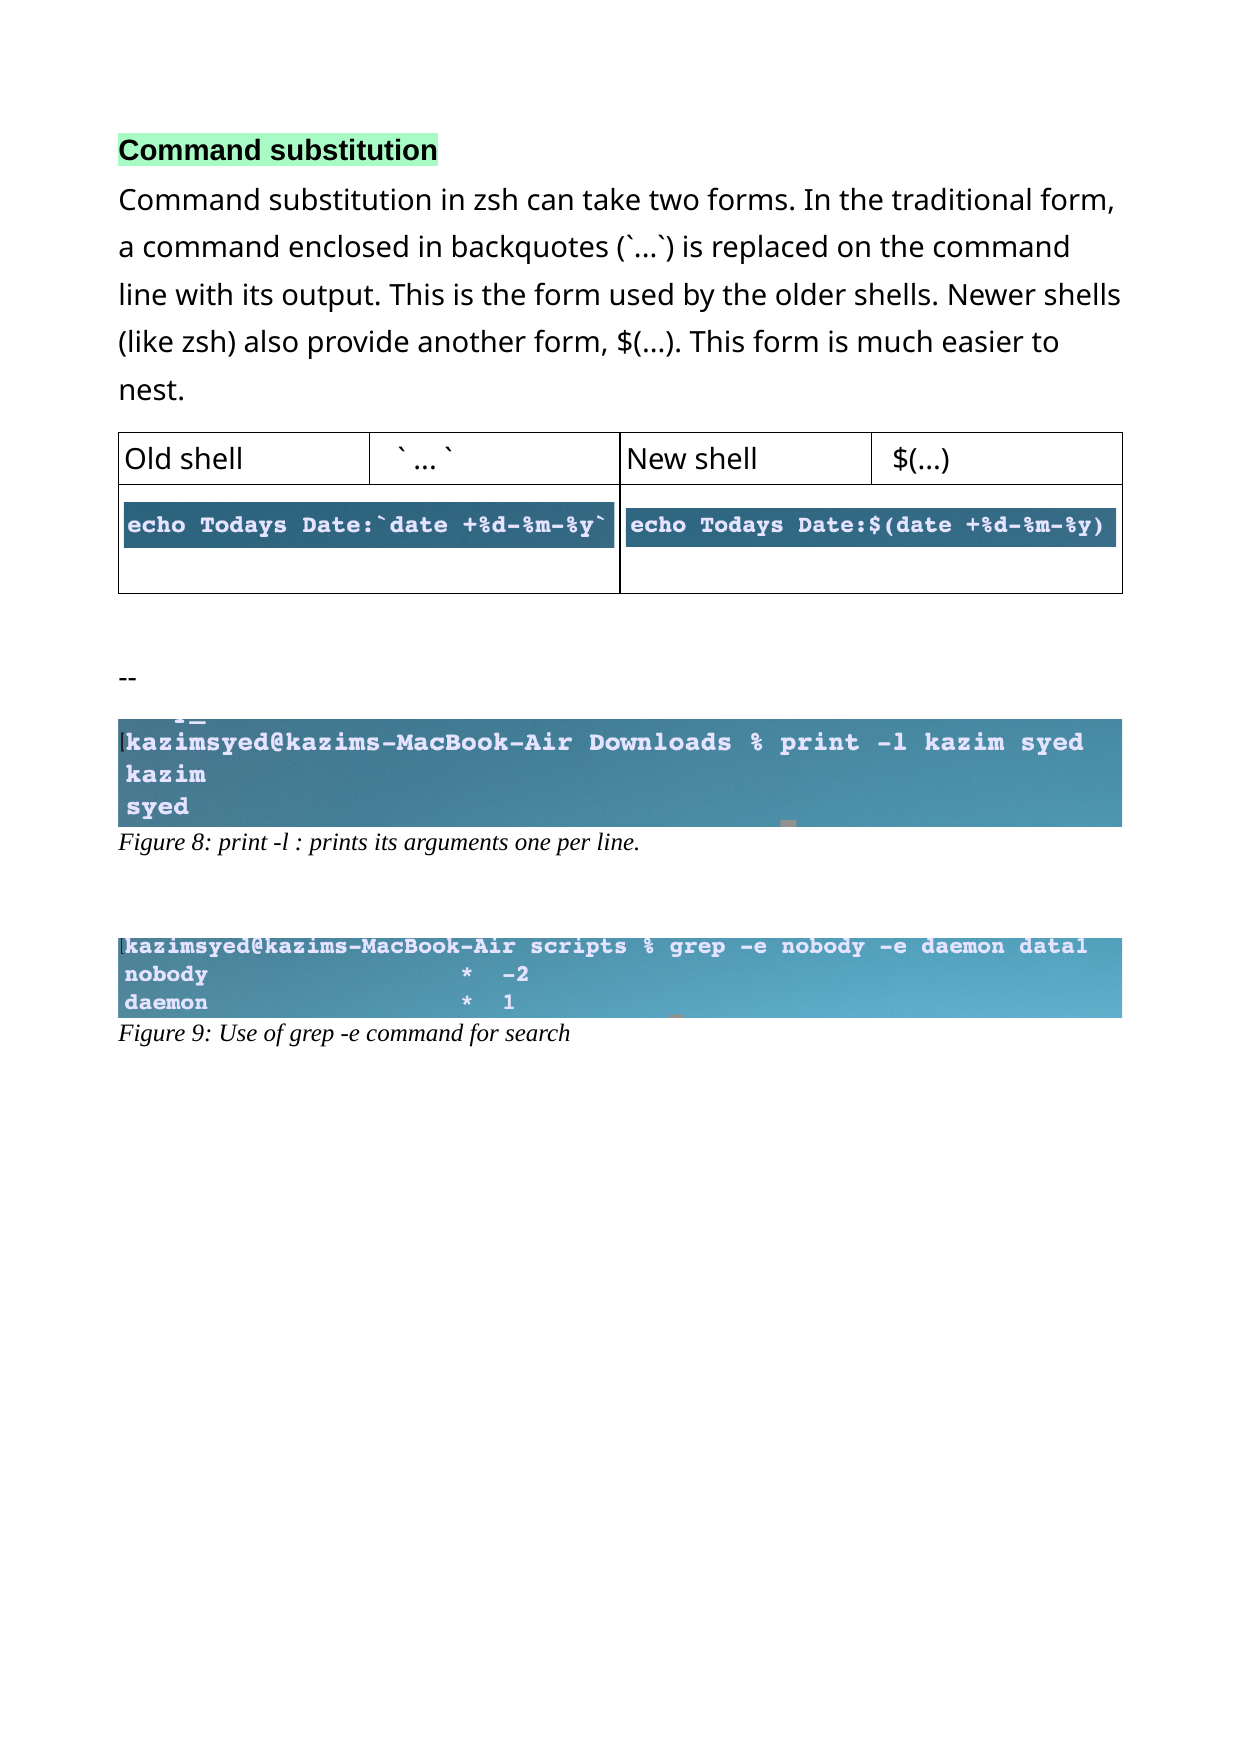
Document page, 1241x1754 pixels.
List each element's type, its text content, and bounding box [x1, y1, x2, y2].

text Figure 9: Use of grep -e command for search [118, 1018, 1122, 1047]
text Command substitution in zsh can take two forms. In the traditional form, a command enclosed in backquotes (`...`) is replaced on the command line with its output. This is the form used by the older shells. Newer shells (like zsh) also provide another form, $(...). This form is much easier to nest. [118, 179, 1122, 409]
picture [118, 938, 1123, 1018]
table_header ` ... ` [370, 433, 619, 484]
picture [123, 502, 615, 548]
table_header New shell [621, 433, 871, 484]
table_header Old shell [119, 433, 369, 484]
table_cell [119, 485, 619, 593]
table_header $(...) [872, 433, 1122, 484]
text -- [118, 656, 1122, 696]
table_cell [621, 485, 1122, 593]
picture [625, 508, 1117, 547]
text Figure 8: print -l : prints its arguments one per line. [118, 827, 1122, 855]
picture [118, 719, 1123, 827]
subtitle Command substitution [438, 133, 1122, 166]
